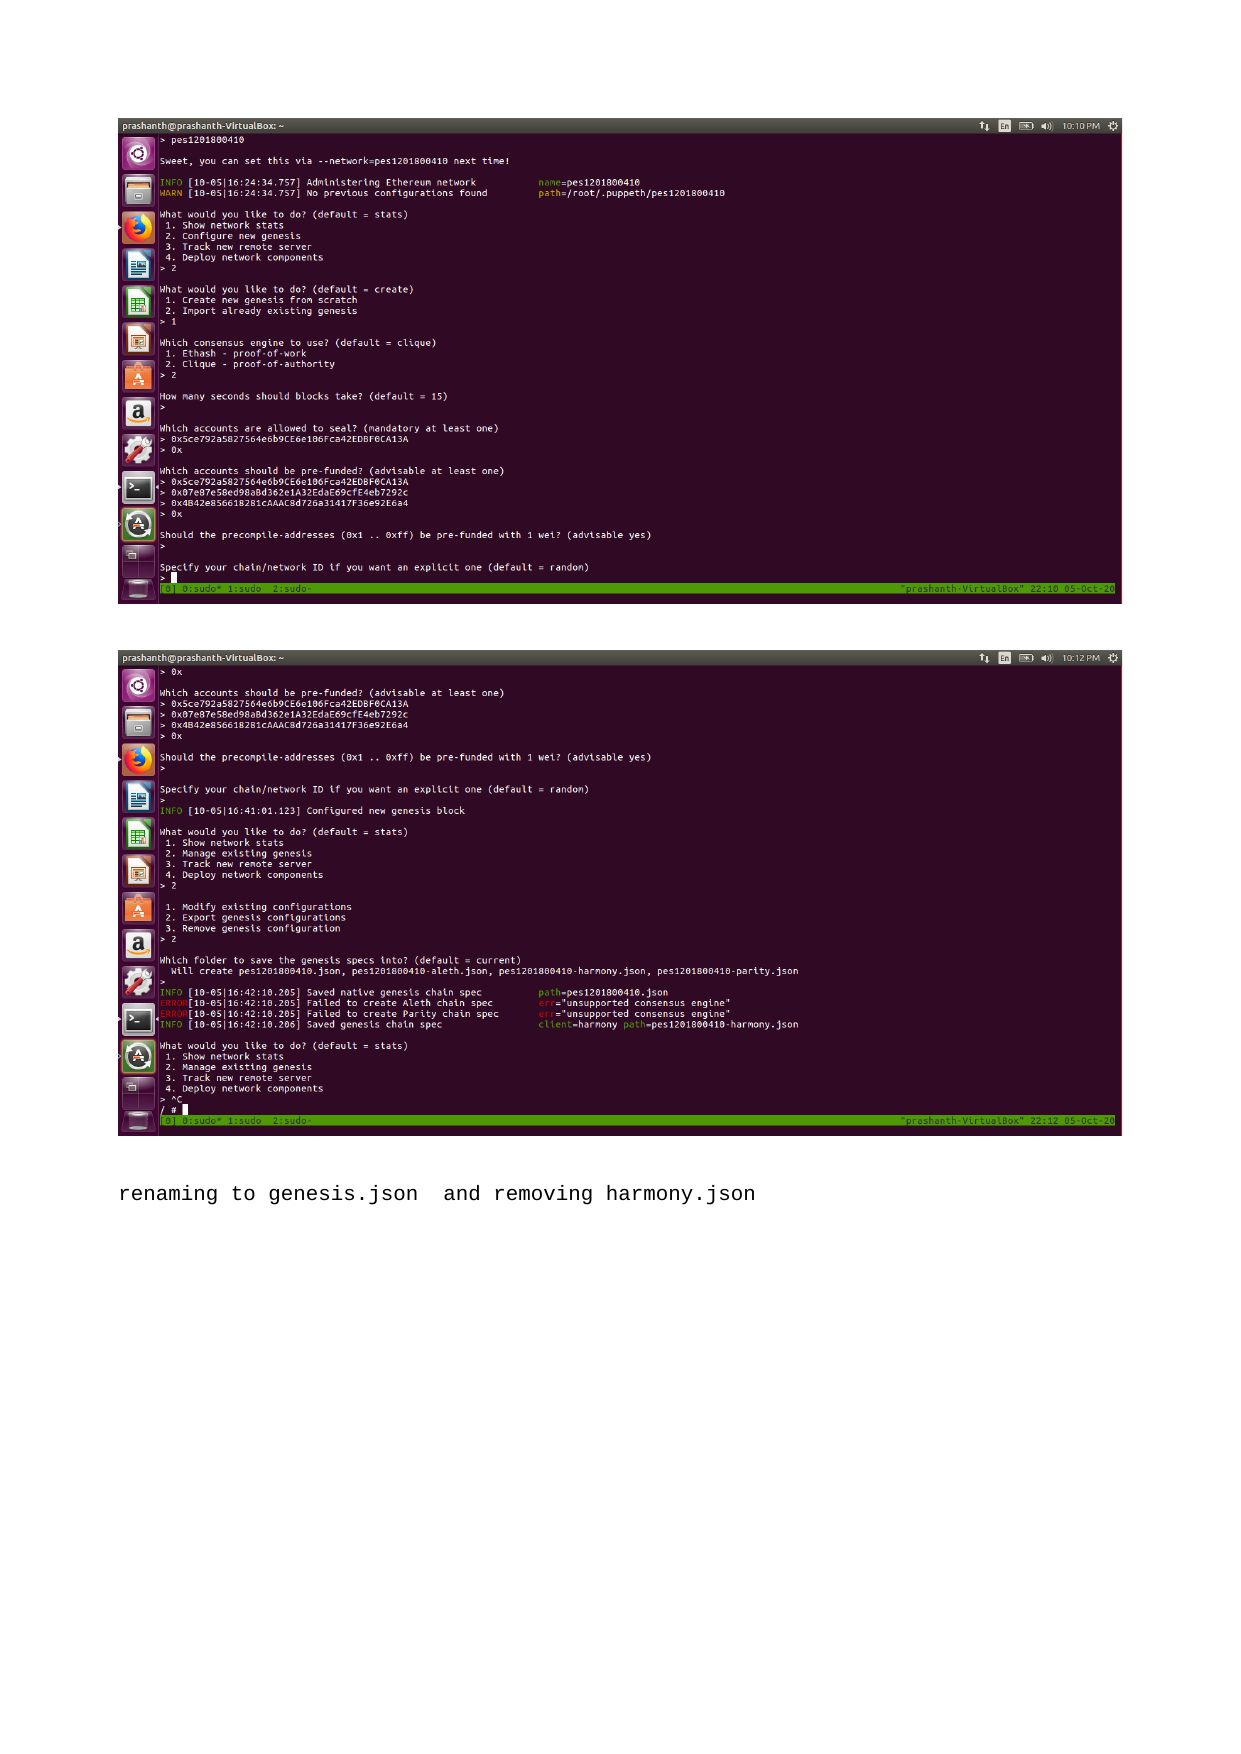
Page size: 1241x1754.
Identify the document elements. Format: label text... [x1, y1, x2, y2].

picture [118, 650, 1123, 1136]
text renaming to genesis.json and removing harmony.json [118, 1183, 1122, 1206]
picture [118, 118, 1123, 604]
